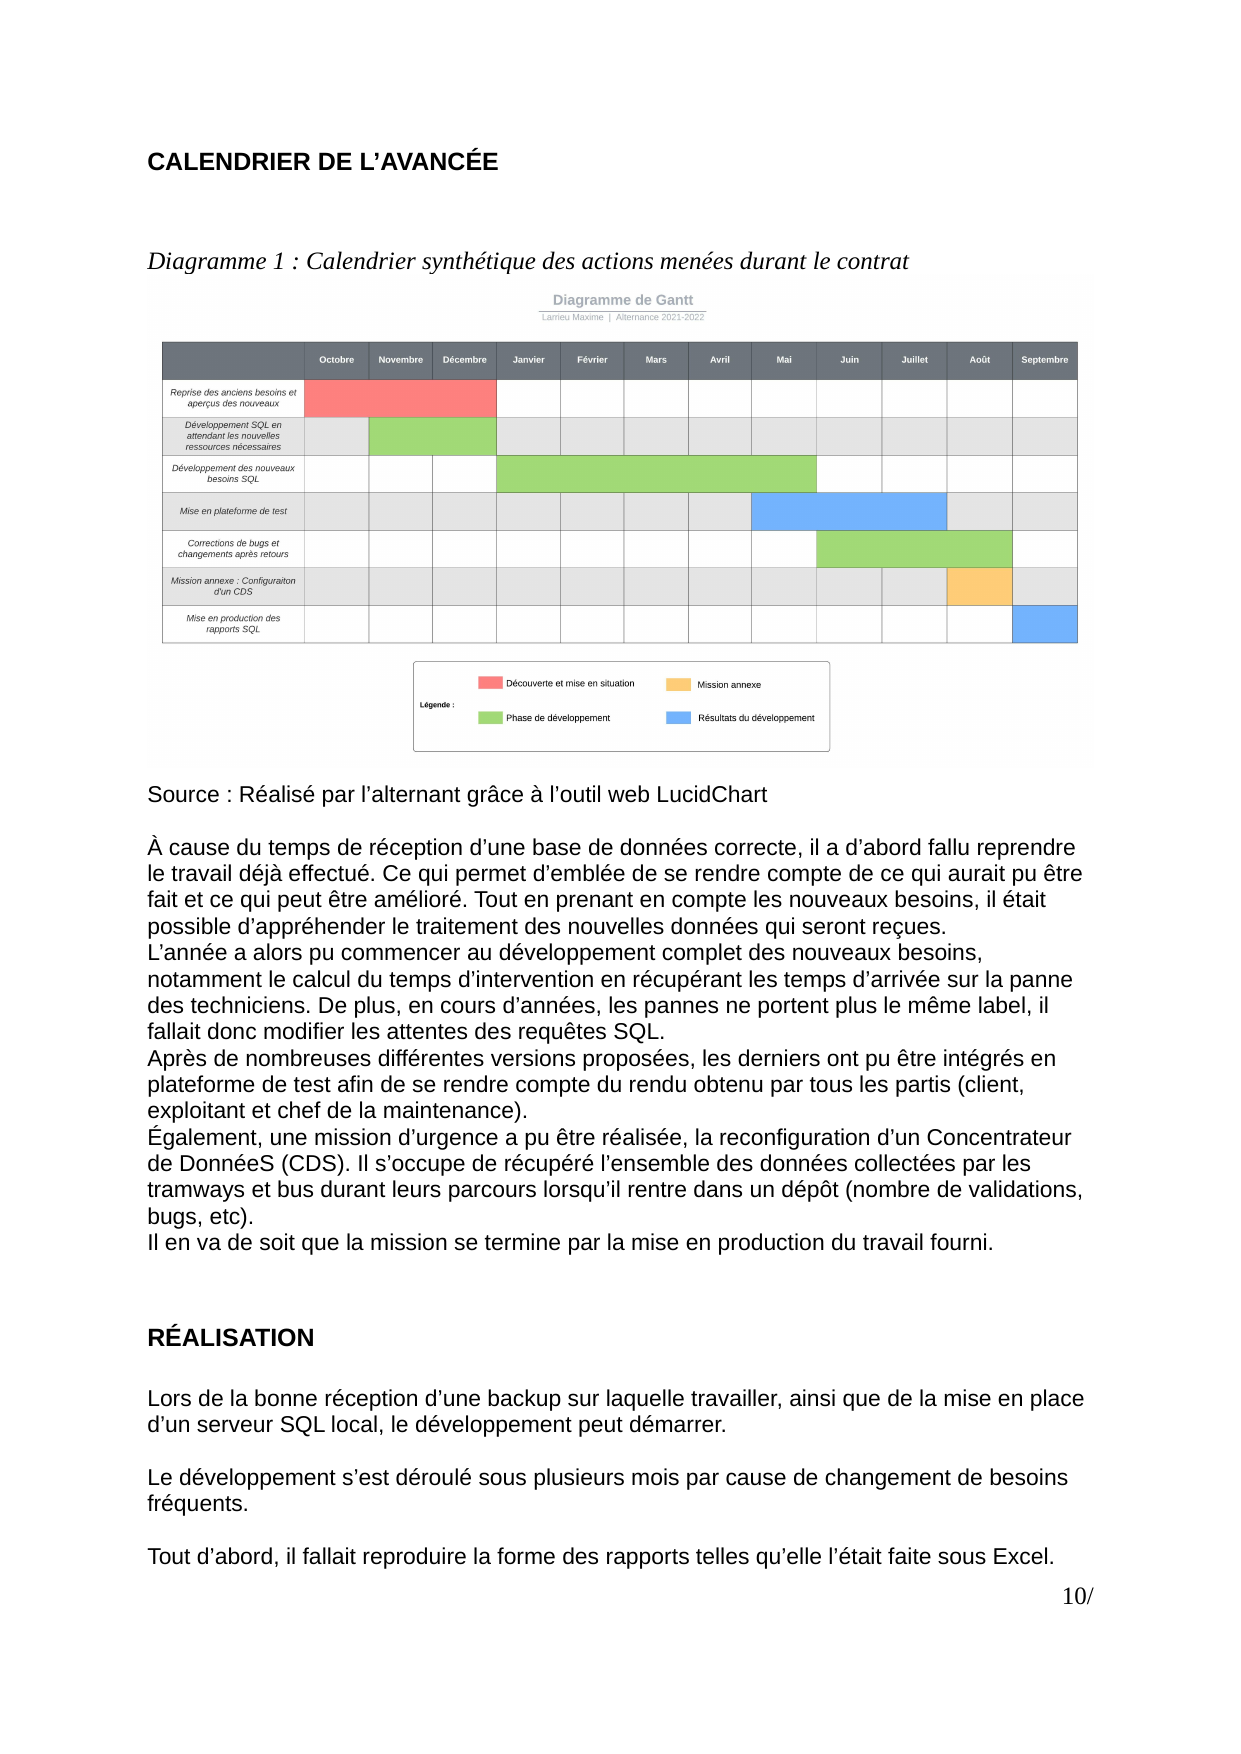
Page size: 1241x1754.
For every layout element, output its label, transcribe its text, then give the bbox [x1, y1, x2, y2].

text À cause du temps de réception d’une base de données correcte, il a d’abord fallu reprendre le travail déjà effectué. Ce qui permet d’emblée de se rendre compte de ce qui aurait pu être fait et ce qui peut être amélioré. Tout en prenant en compte les nouveaux besoins, il était possible d’appréhender le traitement des nouvelles données qui seront reçues. [147, 834, 1093, 939]
text CALENDRIER DE L’AVANCÉE [147, 147, 1093, 176]
text Tout d’abord, il fallait reproduire la forme des rapports telles qu’elle l’était faite sous Excel. [147, 1543, 1093, 1569]
text Après de nombreuses différentes versions proposées, les derniers ont pu être intégrés en plateforme de test afin de se rendre compte du rendu obtenu par tous les partis (client, exploitant et chef de la maintenance). [147, 1044, 1093, 1124]
picture [147, 274, 1094, 768]
text Le développement s’est déroulé sous plusieurs mois par cause de changement de besoins fréquents. [147, 1464, 1093, 1517]
text Lors de la bonne réception d’une backup sur laquelle travailler, ainsi que de la mise en place d’un serveur SQL local, le développement peut démarrer. [147, 1385, 1093, 1437]
text Source : Réalisé par l’alternant grâce à l’outil web LucidChart [147, 781, 1093, 807]
text RÉALISATION [147, 1322, 1093, 1351]
text Diagramme 1 : Calendrier synthétique des actions menées durant le contrat [147, 246, 1093, 274]
text Il en va de soit que la mission se termine par la mise en production du travail fourni. [147, 1229, 1093, 1255]
text Également, une mission d’urgence a pu être réalisée, la reconfiguration d’un Concentrateur de DonnéeS (CDS). Il s’occupe de récupéré l’ensemble des données collectées par les tramways et bus durant leurs parcours lorsqu’il rentre dans un dépôt (nombre de validations, bugs, etc). [147, 1124, 1093, 1229]
text L’année a alors pu commencer au développement complet des nouveaux besoins, notamment le calcul du temps d’intervention en récupérant les temps d’arrivée sur la panne des techniciens. De plus, en cours d’années, les pannes ne portent plus le même label, il fallait donc modifier les attentes des requêtes SQL. [147, 939, 1093, 1044]
